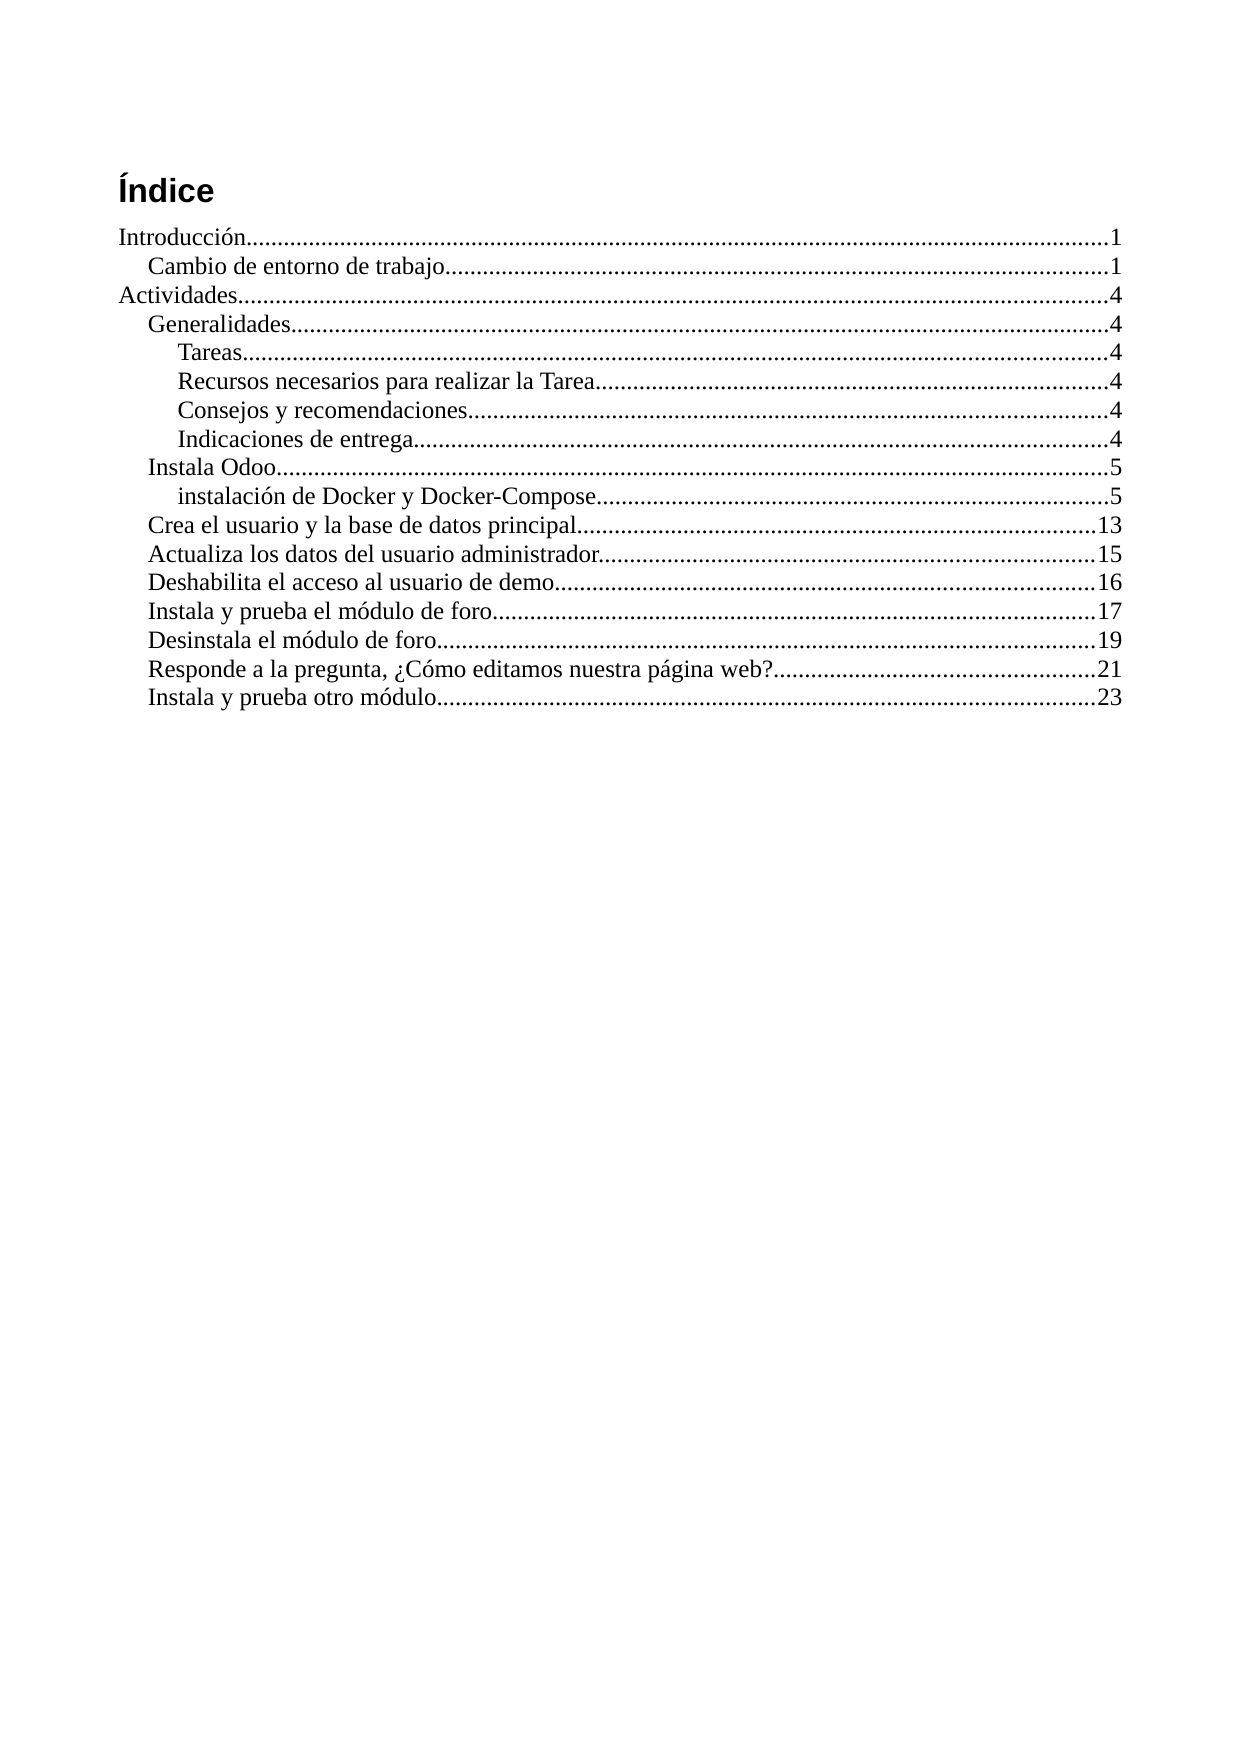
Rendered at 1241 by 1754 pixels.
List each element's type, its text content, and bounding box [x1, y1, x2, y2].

text Instala y prueba otro módulo. 23 [148, 682, 1122, 711]
text Indicaciones de entrega. 4 [177, 424, 1122, 452]
text Actividades 4 [118, 280, 1122, 309]
subtitle Índice [118, 171, 1122, 210]
text Tareas. 4 [177, 337, 1122, 366]
text Instala y prueba el módulo de foro. 17 [148, 596, 1122, 625]
text Consejos y recomendaciones. 4 [177, 395, 1122, 424]
text Actualiza los datos del usuario administrador. 15 [148, 539, 1122, 567]
text Responde a la pregunta, ¿Cómo editamos nuestra página web? 21 [148, 654, 1122, 682]
text Instala Odoo. 5 [148, 452, 1122, 481]
text Deshabilita el acceso al usuario de demo. 16 [148, 567, 1122, 596]
text Cambio de entorno de trabajo. 1 [148, 251, 1122, 280]
text Recursos necesarios para realizar la Tarea. 4 [177, 366, 1122, 395]
text instalación de Docker y Docker-Compose 5 [177, 481, 1122, 510]
text Introducción. 1 [118, 222, 1122, 251]
text Crea el usuario y la base de datos principal. 13 [148, 510, 1122, 539]
text Generalidades. 4 [148, 309, 1122, 337]
text Desinstala el módulo de foro. 19 [148, 625, 1122, 654]
